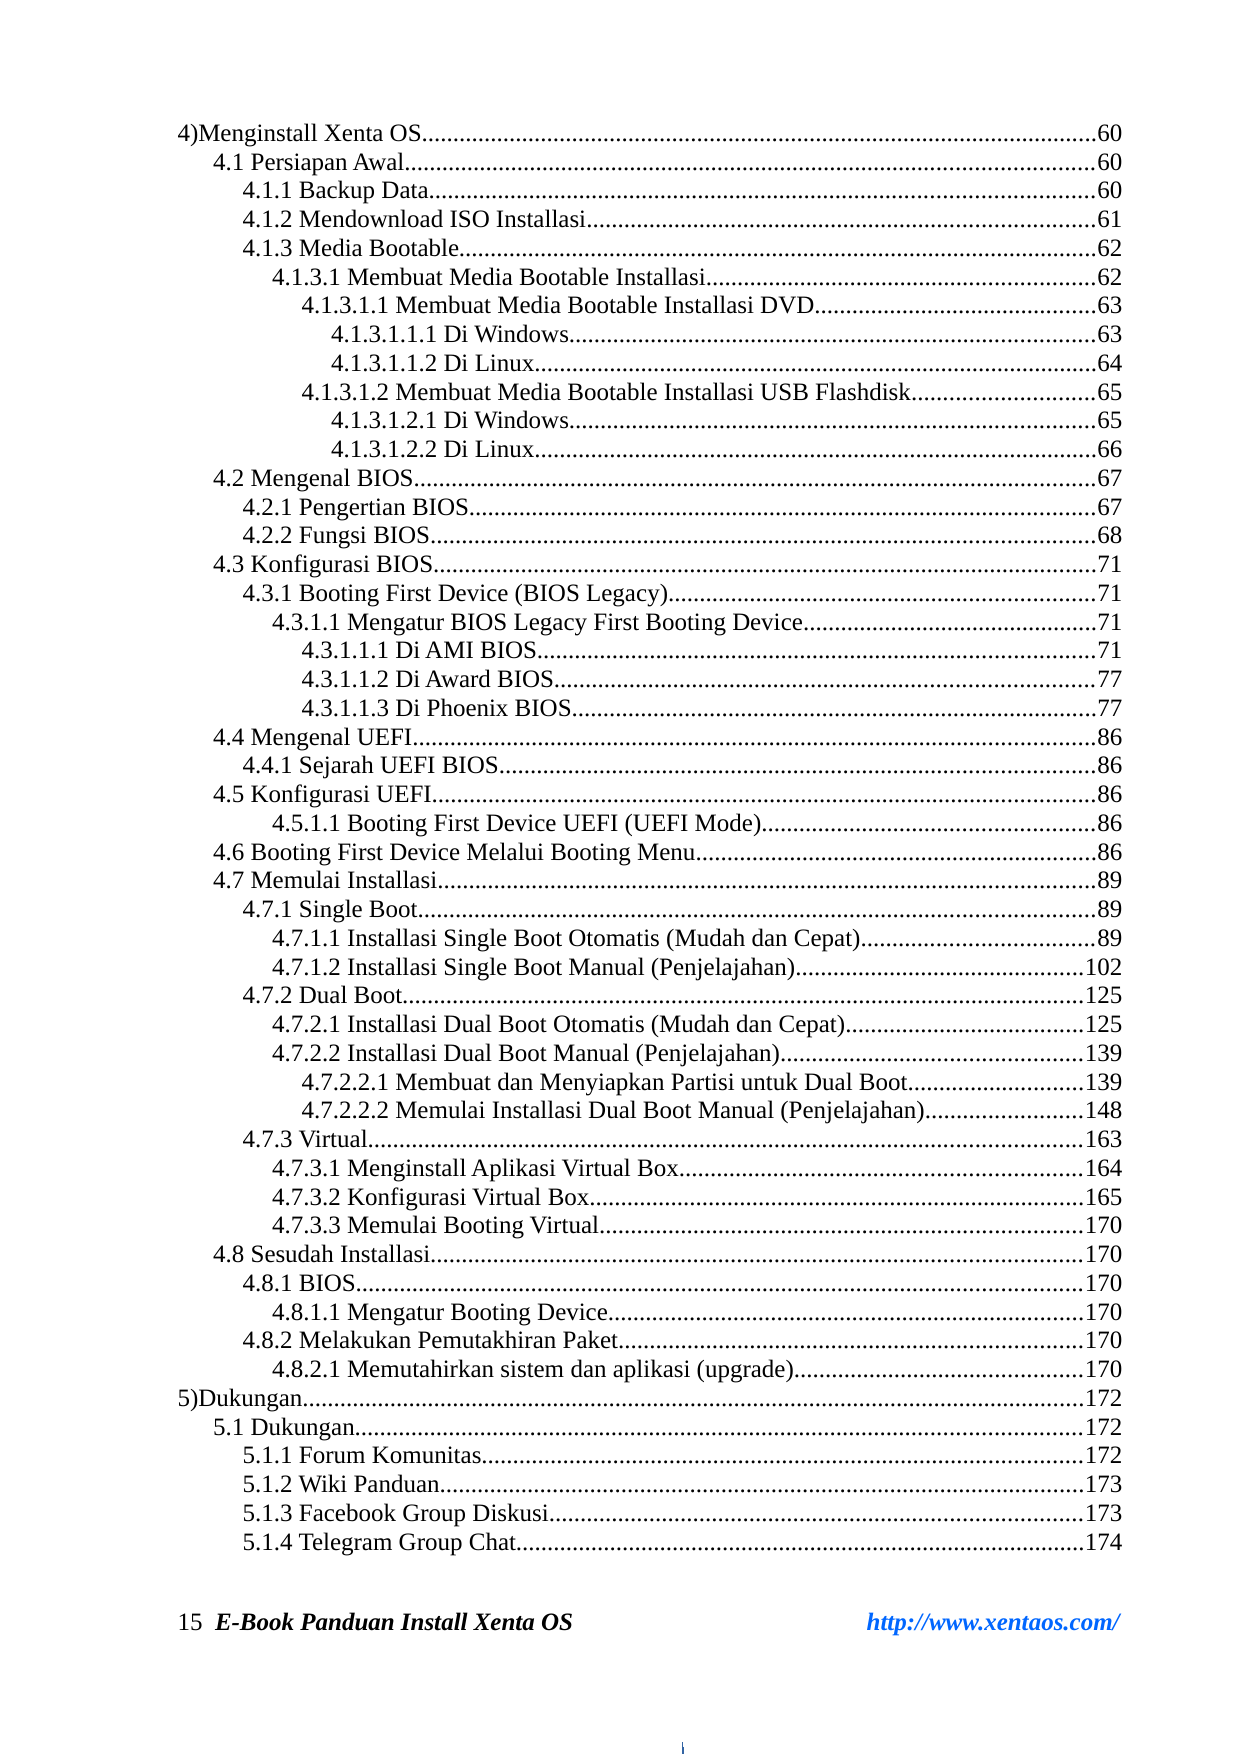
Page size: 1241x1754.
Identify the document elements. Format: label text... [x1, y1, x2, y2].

text 4.1.3.1 Membuat Media Bootable Installasi 62 [266, 262, 1122, 291]
text 4.3.1.1 Mengatur BIOS Legacy First Booting Device 71 [266, 607, 1122, 636]
text 4.7.2.2.2 Memulai Installasi Dual Boot Manual (Penjelajahan) 148 [295, 1096, 1122, 1124]
text 4.1.3.1.1 Membuat Media Bootable Installasi DVD 63 [295, 291, 1122, 319]
text 4.3.1.1.2 Di Award BIOS 77 [295, 664, 1122, 693]
text 4.7.1.1 Installasi Single Boot Otomatis (Mudah dan Cepat) 89 [266, 923, 1122, 952]
text 4.7 Memulai Installasi 89 [207, 866, 1122, 894]
text 4.1.3 Media Bootable 62 [236, 233, 1122, 262]
text 5.1.1 Forum Komunitas 172 [236, 1441, 1122, 1469]
text 4.7.1.2 Installasi Single Boot Manual (Penjelajahan) 102 [266, 952, 1122, 981]
text 4.7.2 Dual Boot 125 [236, 981, 1122, 1009]
text 4.5.1.1 Booting First Device UEFI (UEFI Mode) 86 [266, 808, 1122, 837]
text 5.1.3 Facebook Group Diskusi 173 [236, 1498, 1122, 1527]
text 4.3 Konfigurasi BIOS 71 [207, 549, 1122, 578]
text 4.7.1 Single Boot 89 [236, 894, 1122, 923]
text 4.1.3.1.1.2 Di Linux 64 [324, 348, 1122, 377]
text 4.8.1 BIOS 170 [236, 1268, 1122, 1297]
text 5.1.2 Wiki Panduan 173 [236, 1469, 1122, 1498]
text 4.3.1.1.1 Di AMI BIOS 71 [295, 636, 1122, 664]
text 4.4.1 Sejarah UEFI BIOS 86 [236, 751, 1122, 779]
text 4.5 Konfigurasi UEFI 86 [207, 779, 1122, 808]
text 4.7.3.3 Memulai Booting Virtual 170 [266, 1211, 1122, 1239]
text 4.8.1.1 Mengatur Booting Device 170 [266, 1297, 1122, 1326]
text 4.7.2.1 Installasi Dual Boot Otomatis (Mudah dan Cepat) 125 [266, 1009, 1122, 1038]
text 5)Dukungan 172 [177, 1383, 1122, 1412]
text 4.2.2 Fungsi BIOS 68 [236, 521, 1122, 549]
text 5.1.4 Telegram Group Chat 174 [236, 1527, 1122, 1556]
text 4.1.3.1.2.1 Di Windows 65 [324, 406, 1122, 434]
text 4.1.3.1.2.2 Di Linux 66 [324, 434, 1122, 463]
text 4.8.2.1 Memutahirkan sistem dan aplikasi (upgrade) 170 [266, 1354, 1122, 1383]
text 4.1.3.1.1.1 Di Windows 63 [324, 319, 1122, 348]
text 4.2 Mengenal BIOS 67 [207, 463, 1122, 492]
text 4.7.3.2 Konfigurasi Virtual Box 165 [266, 1182, 1122, 1211]
text 5.1 Dukungan 172 [207, 1412, 1122, 1441]
text 4.7.3 Virtual 163 [236, 1124, 1122, 1153]
text 4.1 Persiapan Awal 60 [207, 147, 1122, 176]
text 4.7.2.2 Installasi Dual Boot Manual (Penjelajahan) 139 [266, 1038, 1122, 1067]
text 4)Menginstall Xenta OS 60 [177, 118, 1122, 147]
text 4.6 Booting First Device Melalui Booting Menu 86 [207, 837, 1122, 866]
text 4.1.3.1.2 Membuat Media Bootable Installasi USB Flashdisk 65 [295, 377, 1122, 406]
text 4.1.2 Mendownload ISO Installasi 61 [236, 204, 1122, 233]
text 4.1.1 Backup Data 60 [236, 176, 1122, 204]
text 4.8.2 Melakukan Pemutakhiran Paket 170 [236, 1326, 1122, 1354]
text 4.2.1 Pengertian BIOS 67 [236, 492, 1122, 521]
text 4.7.2.2.1 Membuat dan Menyiapkan Partisi untuk Dual Boot 139 [295, 1067, 1122, 1096]
text 4.3.1.1.3 Di Phoenix BIOS 77 [295, 693, 1122, 722]
text 4.7.3.1 Menginstall Aplikasi Virtual Box 164 [266, 1153, 1122, 1182]
text 4.4 Mengenal UEFI 86 [207, 722, 1122, 751]
text 4.3.1 Booting First Device (BIOS Legacy) 71 [236, 578, 1122, 607]
text 4.8 Sesudah Installasi 170 [207, 1239, 1122, 1268]
